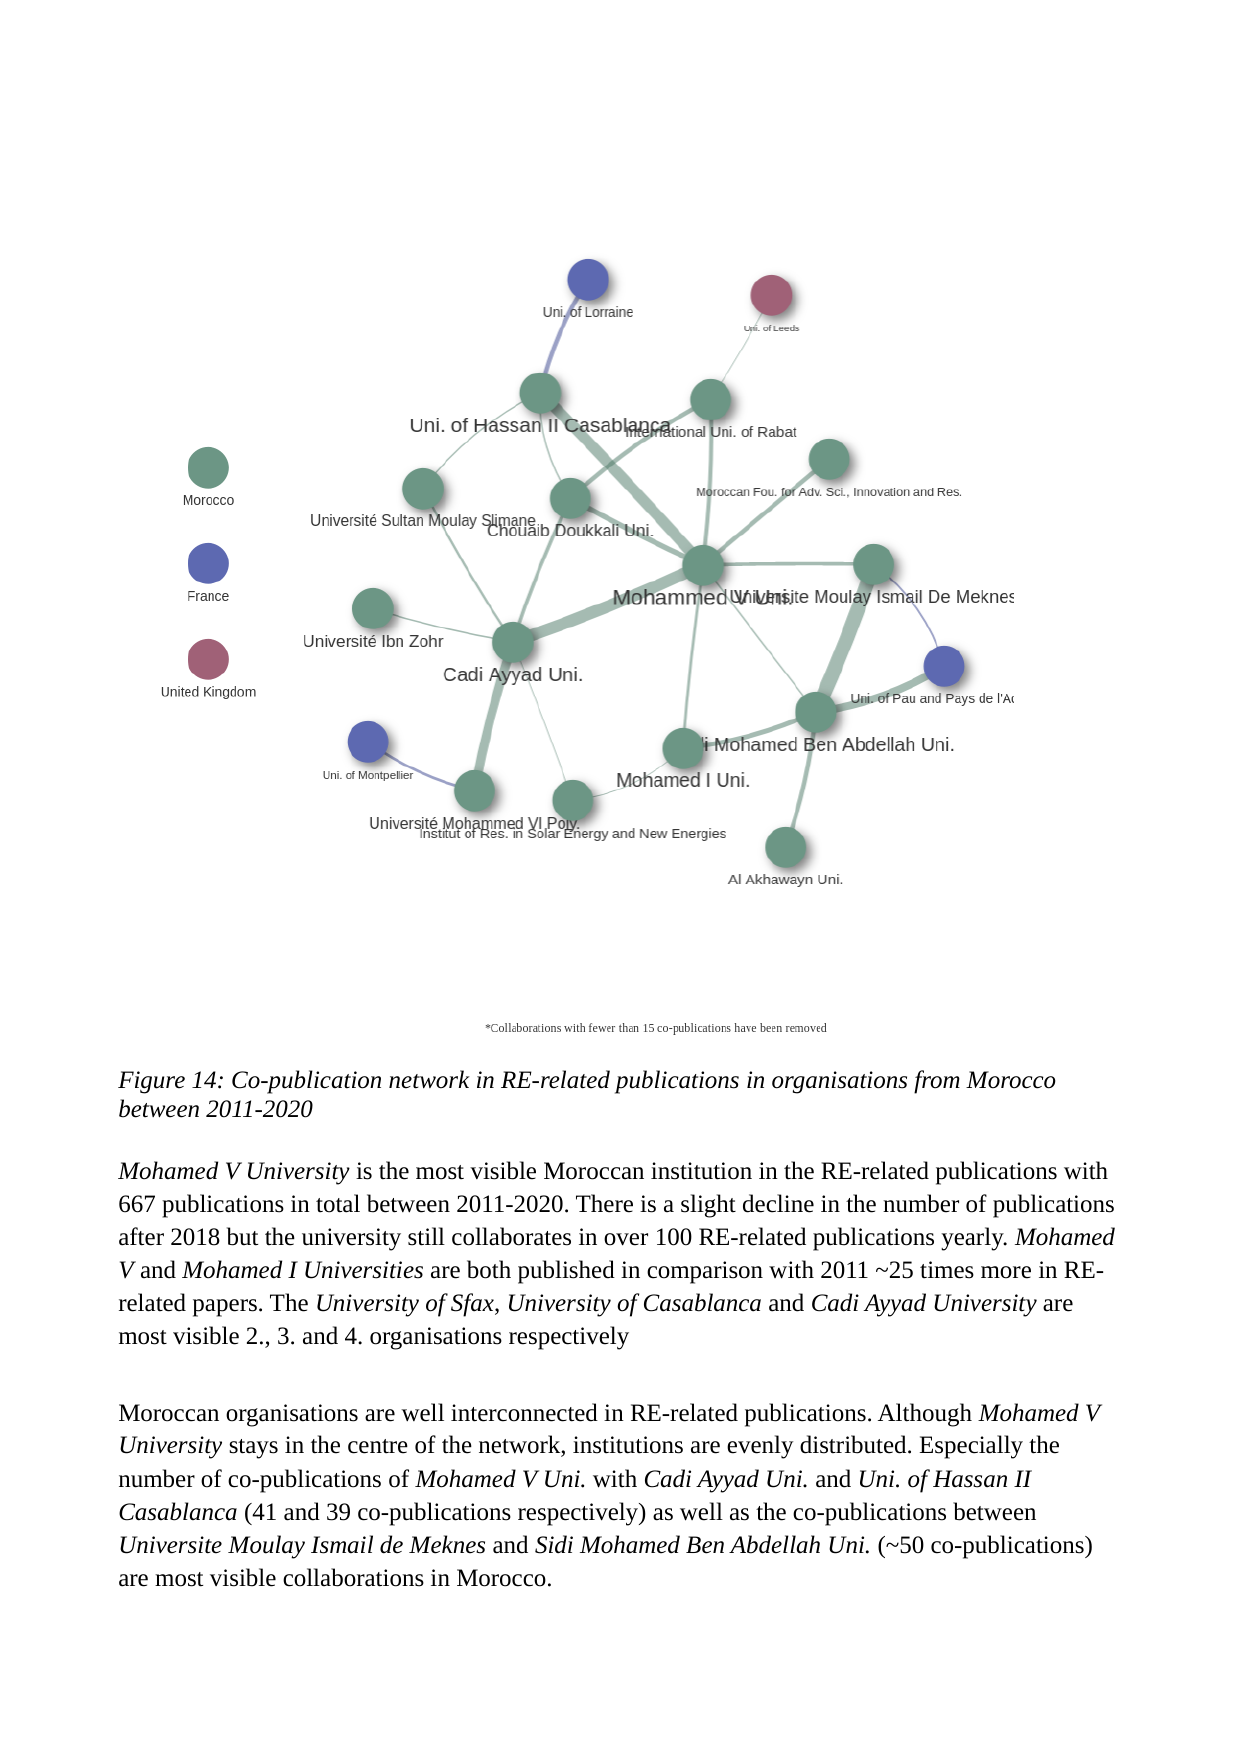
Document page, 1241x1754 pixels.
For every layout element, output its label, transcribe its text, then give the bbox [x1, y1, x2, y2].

text Figure 14: Co-publication network in RE-related publications in organisations from Morocco between 2011-2020 [118, 1066, 1122, 1123]
text [118, 118, 1122, 143]
text Mohamed V University is the most visible Moroccan institution in the RE-related publications with 667 publications in total between 2011-2020. There is a slight decline in the number of publications after 2018 but the university still collaborates in over 100 RE-related publications yearly. Mohamed V and Mohamed I Universities are both published in comparison with 2011 ~25 times more in RE-related papers. The University of Sfax, University of Casablanca and Cadi Ayyad University are most visible 2., 3. and 4. organisations respectively [118, 1123, 1122, 1350]
text Moroccan organisations are well interconnected in RE-related publications. Although Mohamed V University stays in the centre of the network, institutions are evenly distributed. Especially the number of co-publications of Mohamed V Uni. with Cadi Ayyad Uni. and Uni. of Hassan II Casablanca (41 and 39 co-publications respectively) as well as the co-publications between Universite Moulay Ismail de Meknes and Sidi Mohamed Ben Abdellah Uni. (~50 co-publications) are most visible collaborations in Morocco. [118, 1398, 1122, 1591]
picture [118, 143, 1123, 1066]
